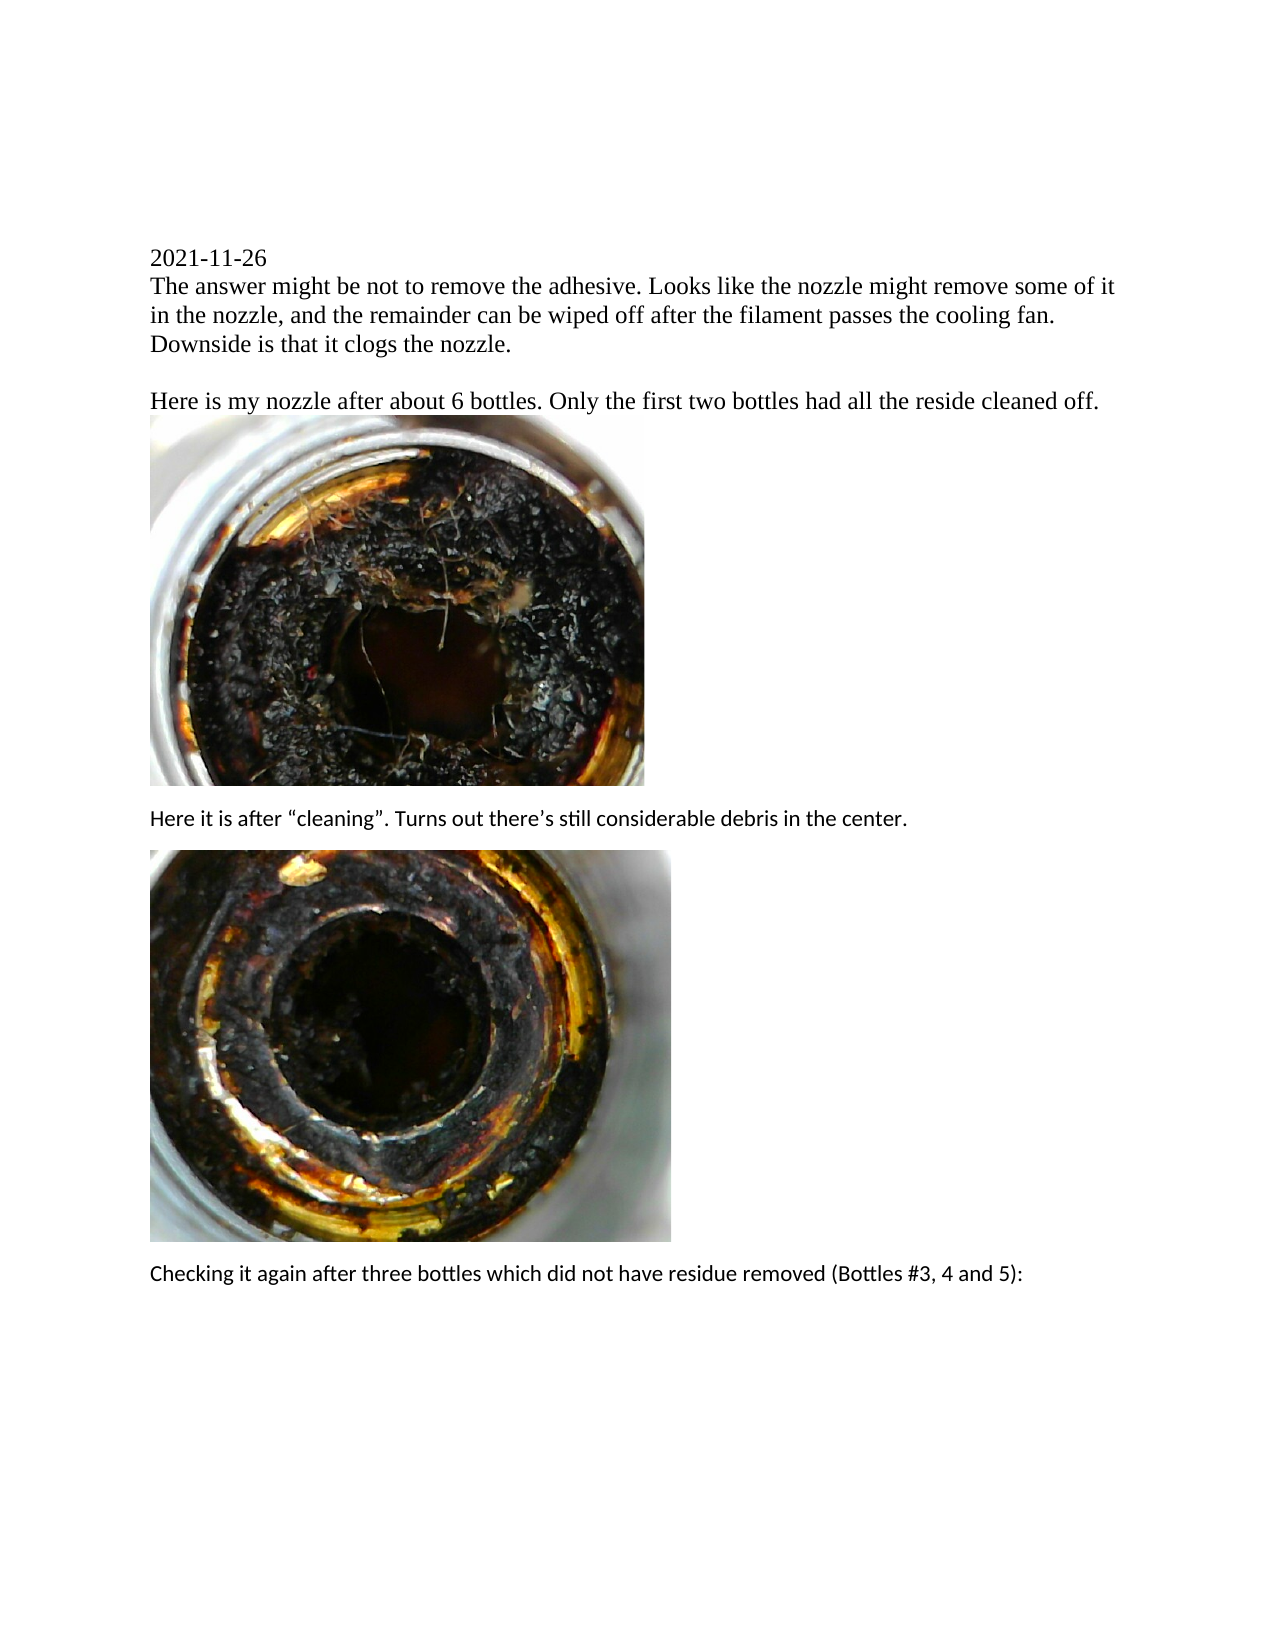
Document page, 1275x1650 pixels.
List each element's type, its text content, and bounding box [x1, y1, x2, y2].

text The answer might be not to remove the adhesive. Looks like the nozzle might remove some of it in the nozzle, and the remainder can be wiped off after the filament passes the cooling fan. Downside is that it clogs the nozzle. [150, 271, 1125, 358]
text Here is my nozzle after about 6 bottles. Only the first two bottles had all the reside cleaned off. [150, 386, 1125, 415]
text 2021-11-26 [150, 243, 1125, 271]
text Checking it again after three bottles which did not have residue removed (Bottles #3, 4 and 5): [150, 1259, 1125, 1288]
text Here it is after “cleaning”. Turns out there’s still considerable debris in the center. [150, 804, 1125, 832]
